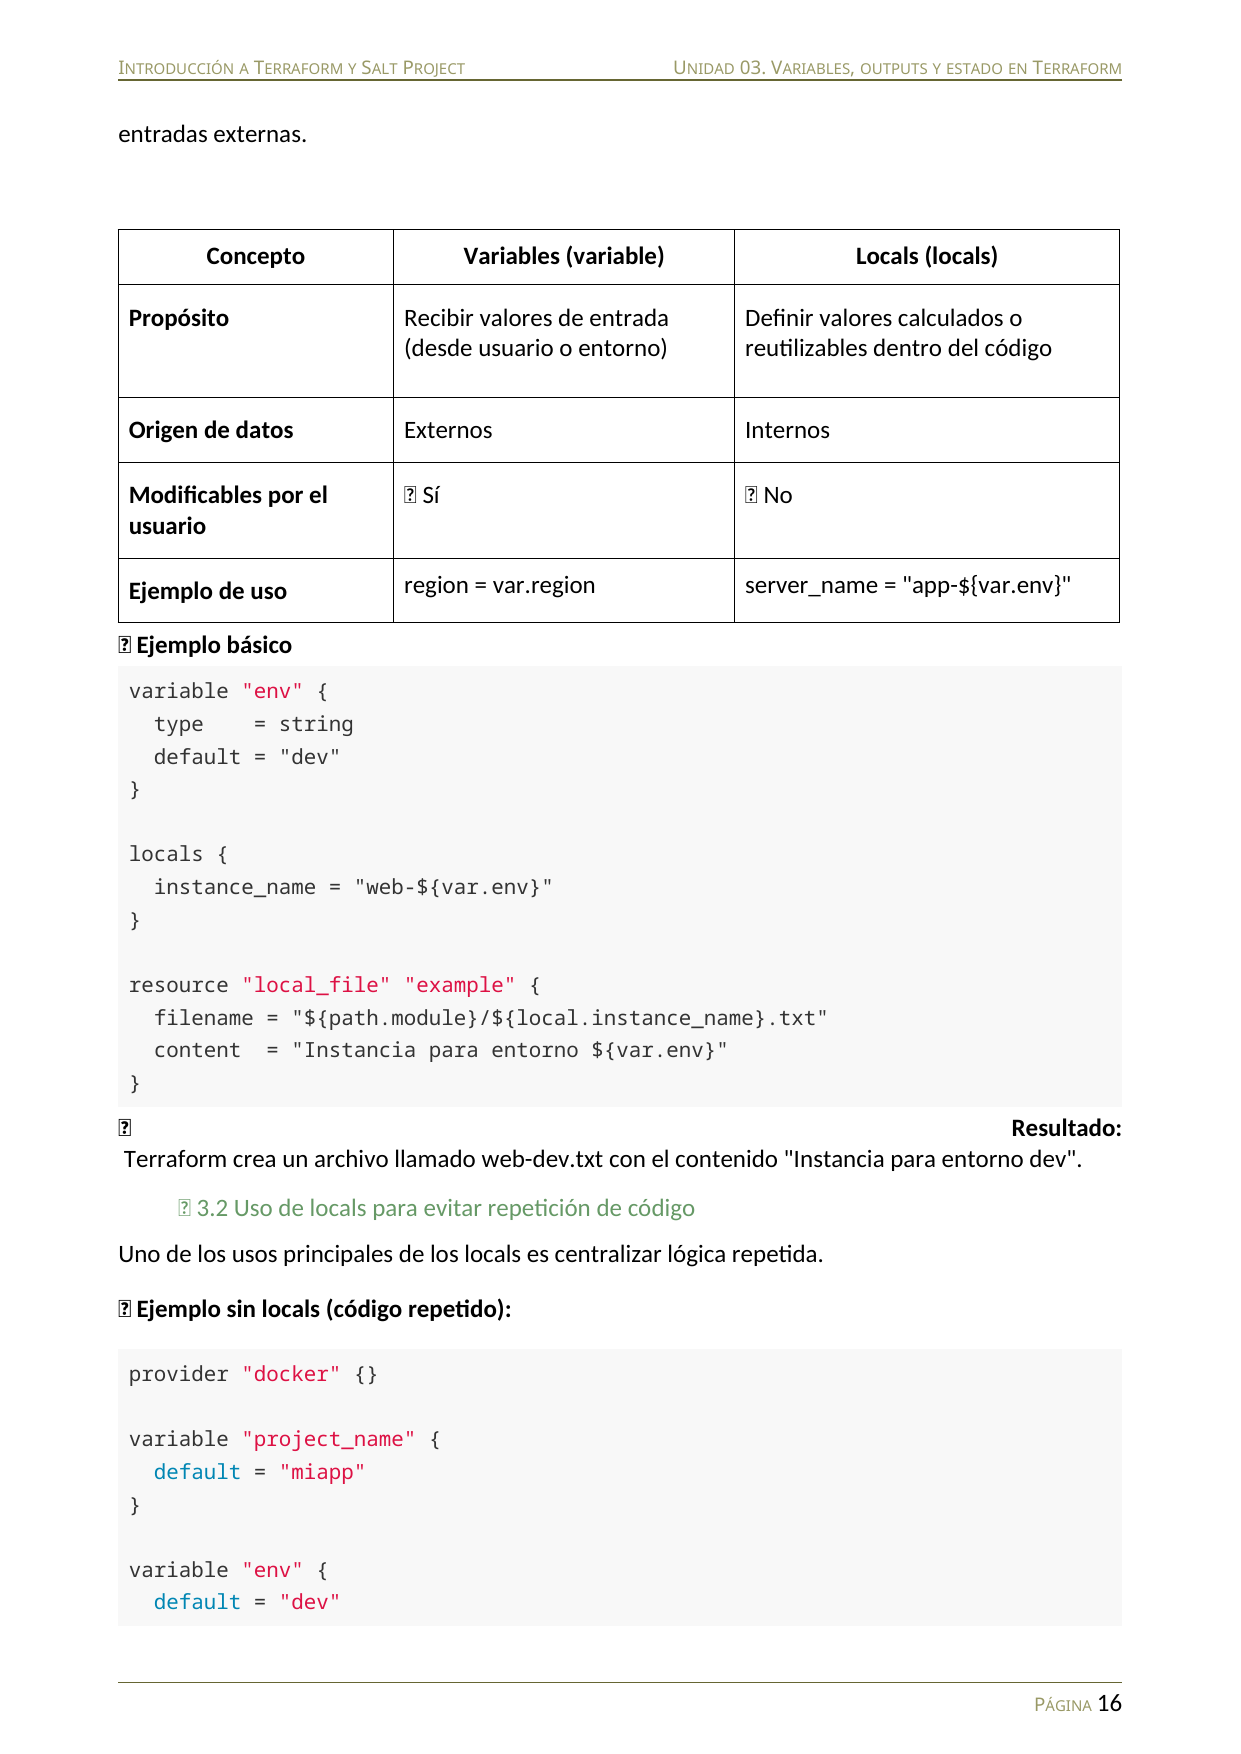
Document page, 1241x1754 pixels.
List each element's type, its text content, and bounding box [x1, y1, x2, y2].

table_cell Ejemplo de uso [119, 559, 393, 622]
table_cell Propósito [119, 285, 393, 397]
table_cell ❌ No [735, 463, 1119, 557]
table_cell Externos [394, 398, 734, 462]
table_header provider "docker" {} variable "project_name" { default = "miapp" } variable "env" { default = "dev" [118, 1349, 1122, 1626]
table_cell Internos [735, 398, 1119, 462]
text 💡 Ejemplo sin locals (código repetido): [118, 1293, 1122, 1324]
table_header Locals (locals) [735, 230, 1119, 284]
table_cell Definir valores calculados o reutilizables dentro del código [735, 285, 1119, 397]
table_cell ✅ Sí [394, 463, 734, 557]
text entradas externas. [118, 118, 1122, 148]
table_cell Origen de datos [119, 398, 393, 462]
table_cell region = var.region [394, 559, 734, 622]
table_header Concepto [119, 230, 393, 284]
text 💬 Ejemplo básico [118, 629, 1122, 660]
table_cell server_name = "app-${var.env}" [735, 559, 1119, 622]
text Uno de los usos principales de los locals es centralizar lógica repetida. [118, 1238, 1122, 1268]
table_header variable "env" { type = string default = "dev" } locals { instance_name = "web-${var.env}" } resource "local_file" "example" { filename = "${path.module}/${local.instance_name}.txt" content = "Instancia para entorno ${var.env}" } [118, 666, 1122, 1107]
subtitle 🔁 3.2 Uso de locals para evitar repetición de código [178, 1192, 1122, 1223]
table_cell Recibir valores de entrada (desde usuario o entorno) [394, 285, 734, 397]
table_cell Modificables por el usuario [119, 463, 393, 557]
table_header Variables (variable) [394, 230, 734, 284]
text 📄 Resultado: Terraform crea un archivo llamado web-dev.txt con el contenido "Instancia para entorno dev". [118, 1113, 1122, 1174]
